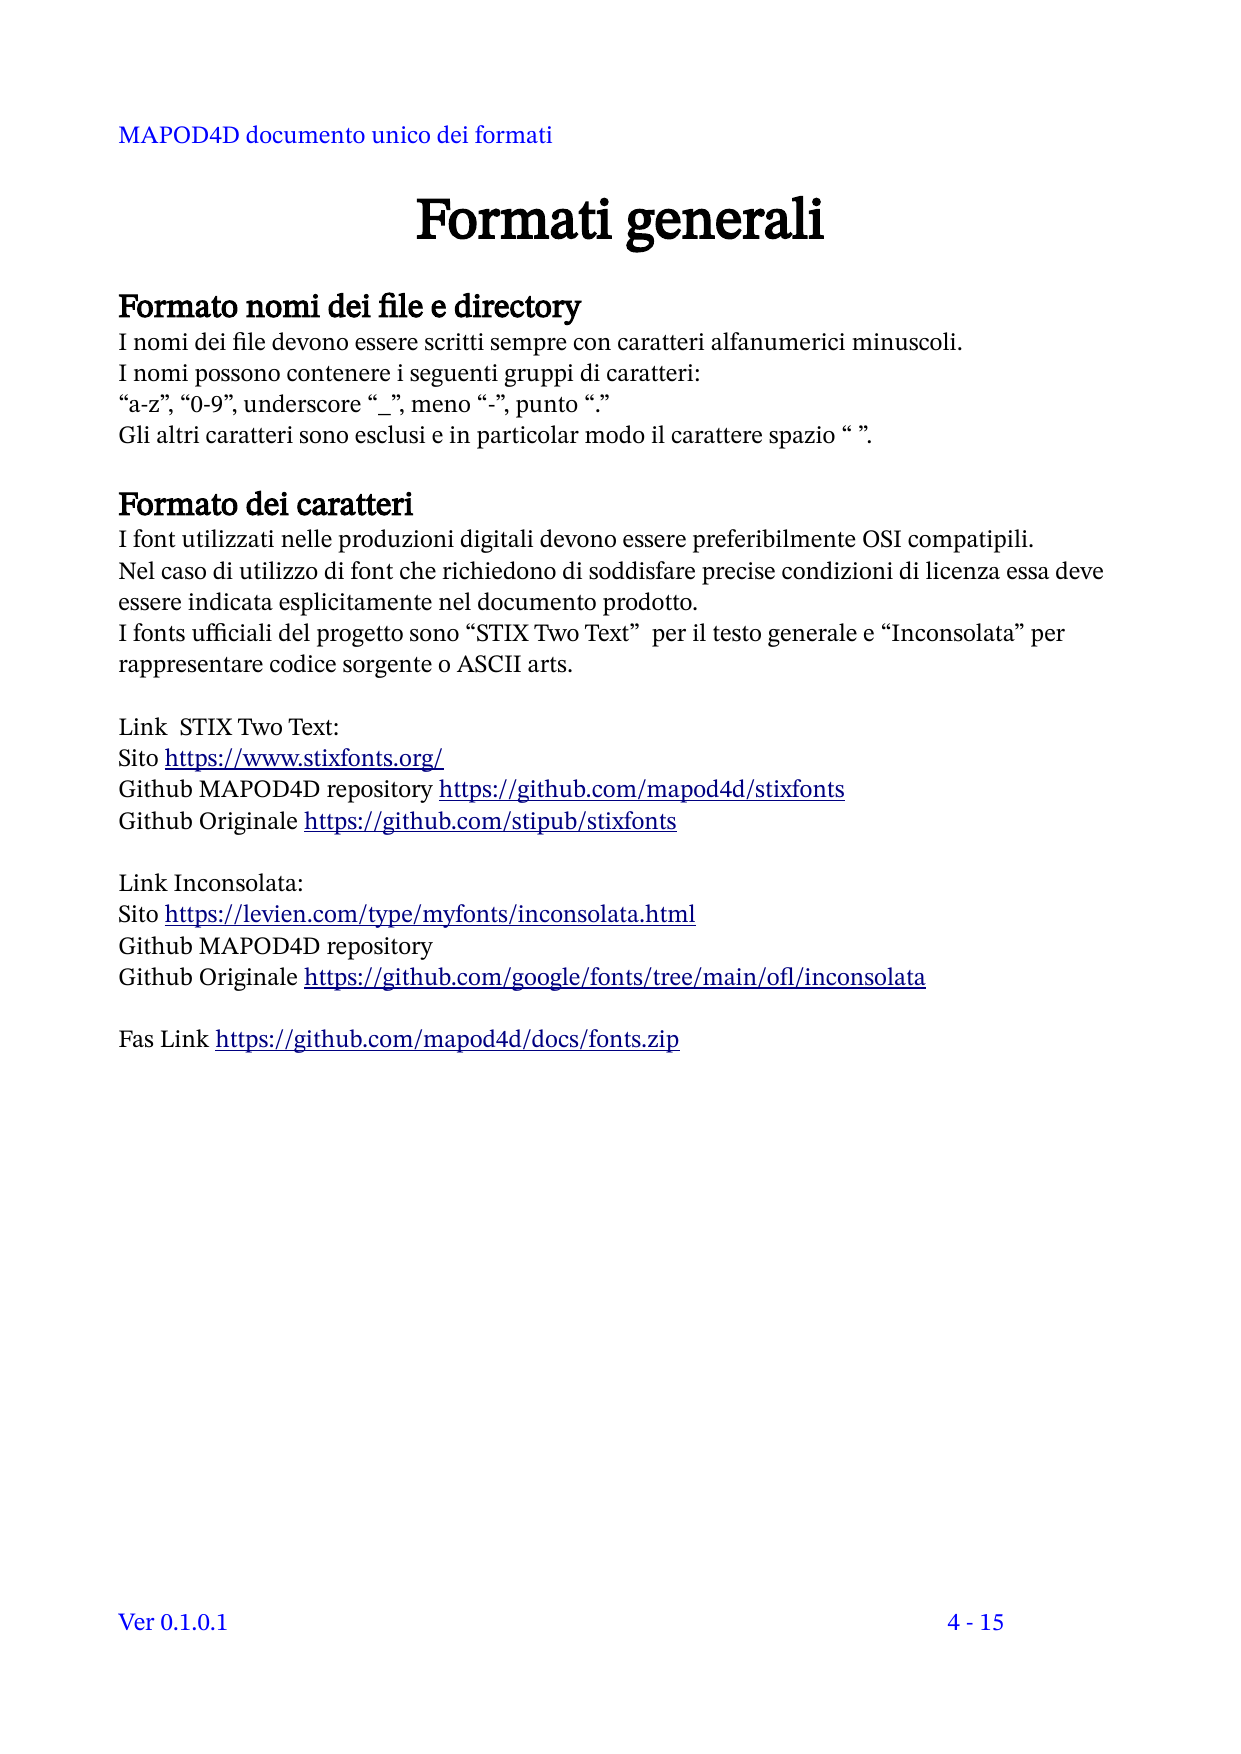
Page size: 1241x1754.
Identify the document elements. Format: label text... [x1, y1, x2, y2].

text Nel caso di utilizzo di font che richiedono di soddisfare precise condizioni di licenza essa deve essere indicata esplicitamente nel documento prodotto. [118, 554, 1122, 616]
text Github MAPOD4D repository [118, 929, 1122, 960]
text Link Inconsolata: [118, 866, 1122, 898]
text Link STIX Two Text: [118, 710, 1122, 741]
text Fas Link https://github.com/mapod4d/docs/fonts.zip [118, 1023, 1122, 1054]
text Sito https://www.stixfonts.org/ [118, 741, 1122, 773]
text Formato dei caratteri [118, 481, 1122, 523]
text “a-z”, “0-9”, underscore “_”, meno “-”, punto “.” [118, 387, 1122, 418]
text I nomi dei file devono essere scritti sempre con caratteri alfanumerici minuscoli. [118, 325, 1122, 356]
text Github Originale https://github.com/stipub/stixfonts [118, 804, 1122, 835]
text I font utilizzati nelle produzioni digitali devono essere preferibilmente OSI compatipili. [118, 523, 1122, 554]
text I fonts ufficiali del progetto sono “STIX Two Text” per il testo generale e “Inconsolata” per rappresentare codice sorgente o ASCII arts. [118, 616, 1122, 679]
text Github Originale https://github.com/google/fonts/tree/main/ofl/inconsolata [118, 960, 1122, 991]
text Formati generali [118, 179, 1122, 252]
text Formato nomi dei file e directory [118, 283, 1122, 325]
text Sito https://levien.com/type/myfonts/inconsolata.html [118, 898, 1122, 929]
text I nomi possono contenere i seguenti gruppi di caratteri: [118, 356, 1122, 387]
text Github MAPOD4D repository https://github.com/mapod4d/stixfonts [118, 773, 1122, 804]
text Gli altri caratteri sono esclusi e in particolar modo il carattere spazio “ ”. [118, 418, 1122, 450]
